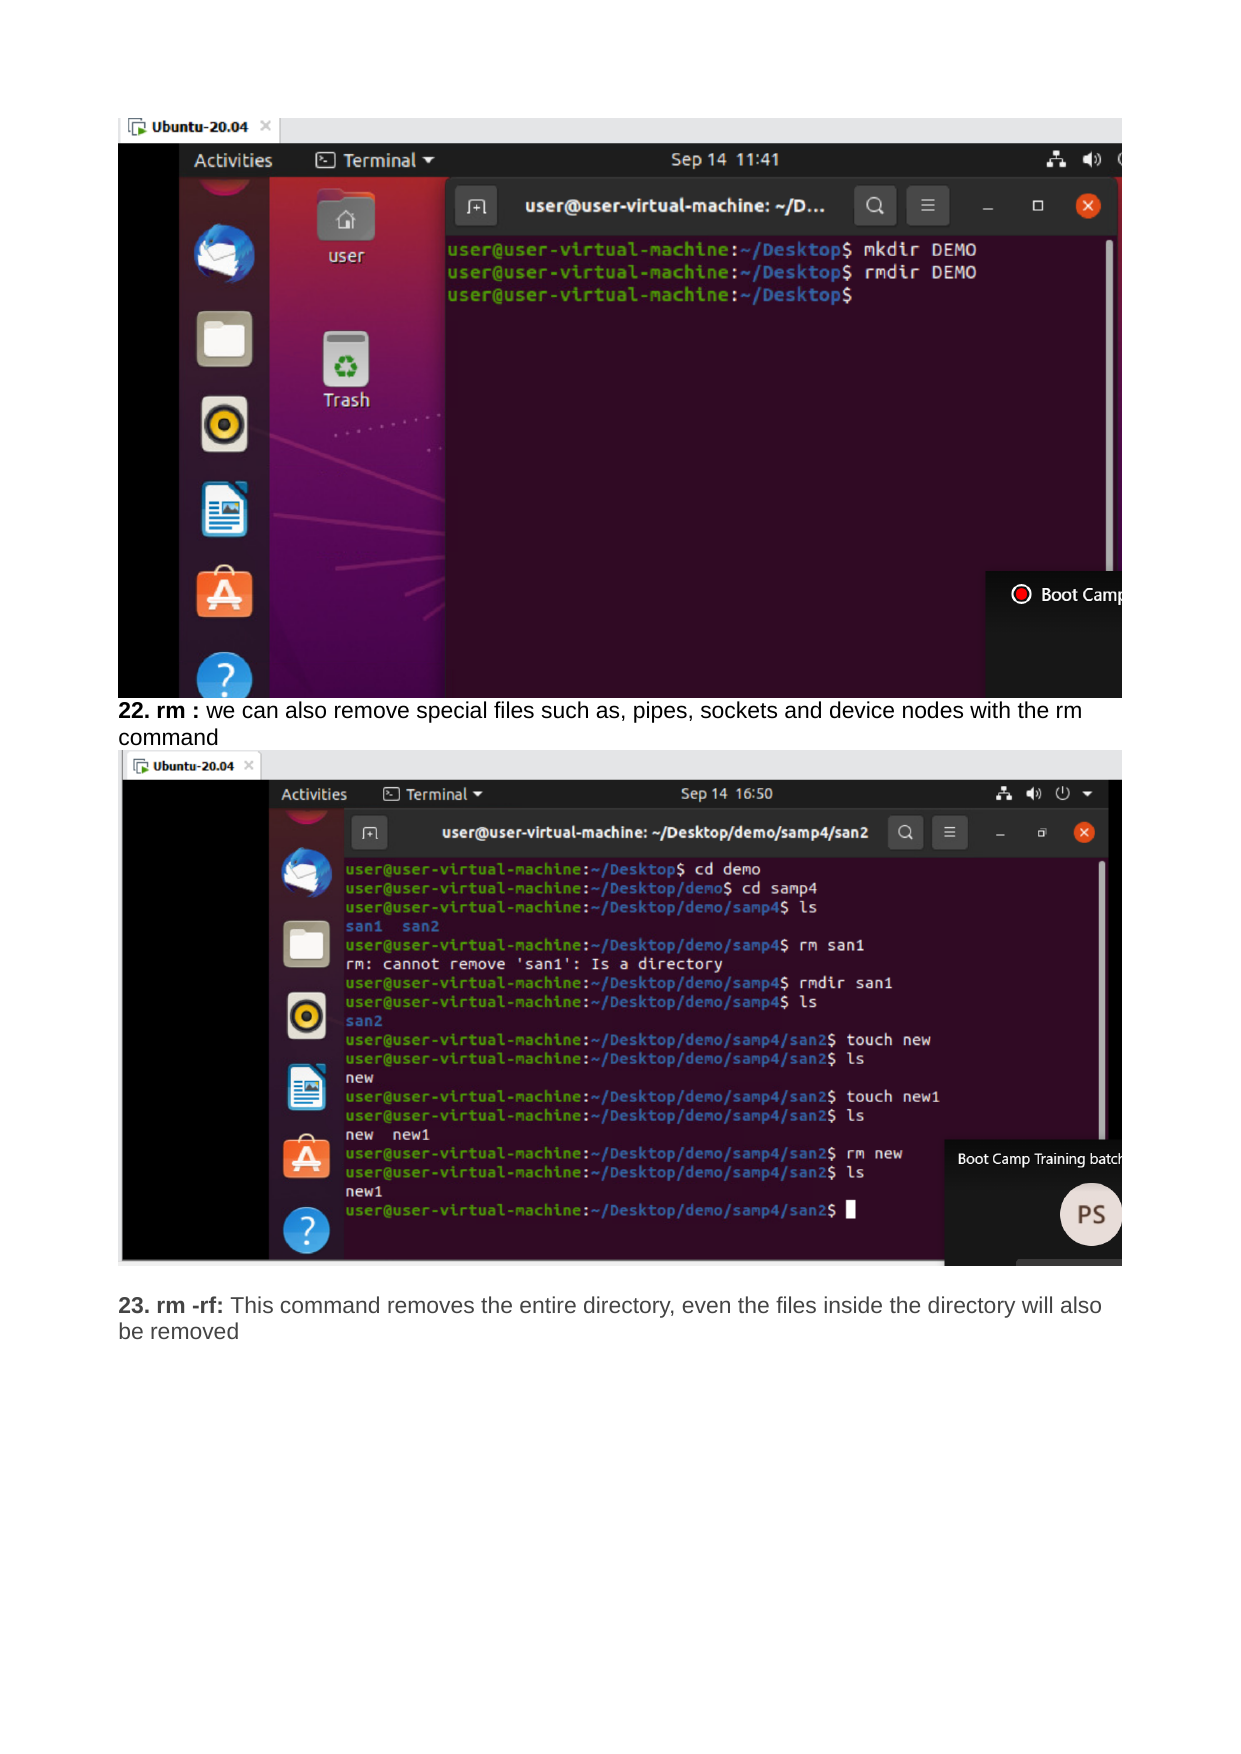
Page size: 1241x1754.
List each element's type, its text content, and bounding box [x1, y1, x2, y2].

picture [118, 118, 1122, 698]
text 23. rm -rf: This command removes the entire directory, even the files inside the directory will also be removed [118, 1292, 1122, 1344]
picture [118, 750, 1122, 1266]
text 22. rm : we can also remove special files such as, pipes, sockets and device nodes with the rm command [118, 698, 1122, 750]
